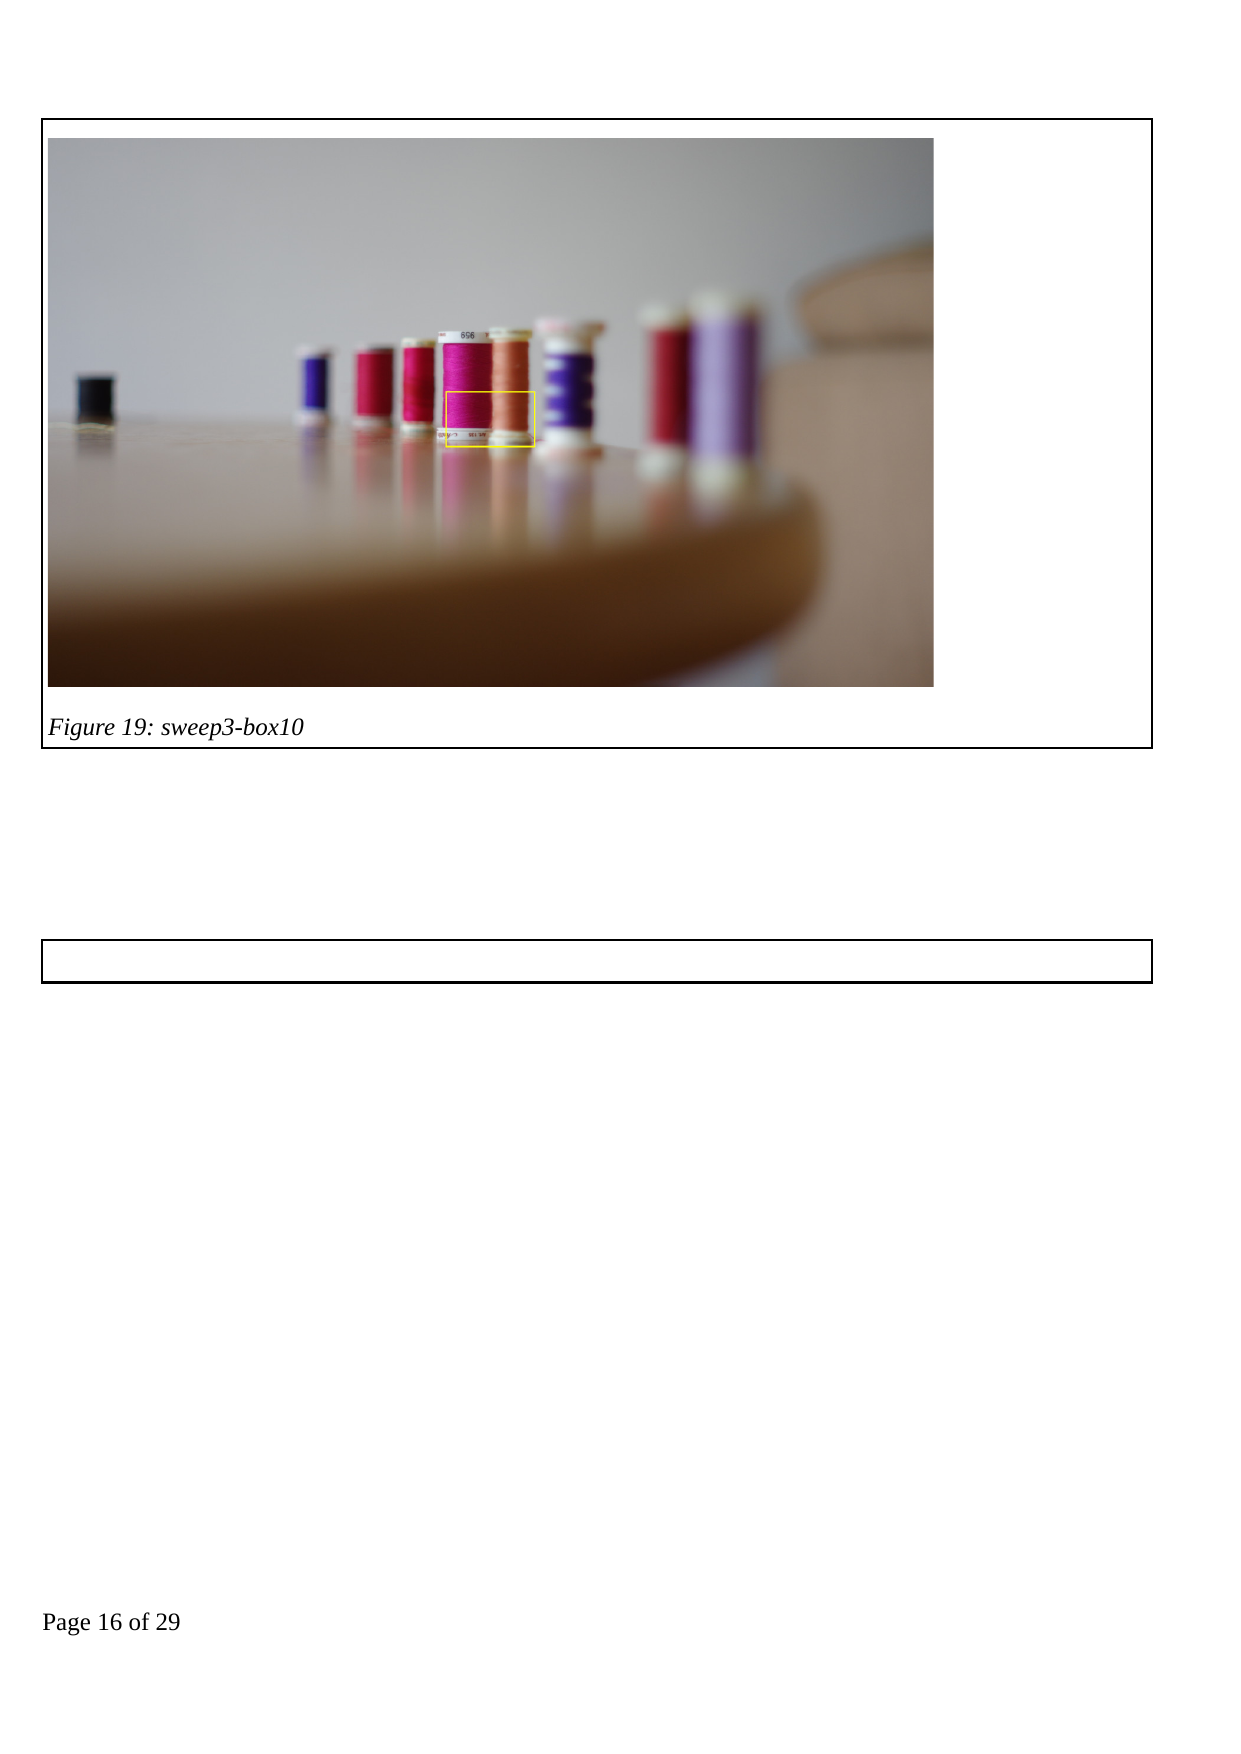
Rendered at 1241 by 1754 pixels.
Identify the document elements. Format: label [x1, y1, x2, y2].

table_header [43, 941, 1151, 981]
table_cell [43, 120, 1151, 747]
picture [47, 138, 934, 687]
